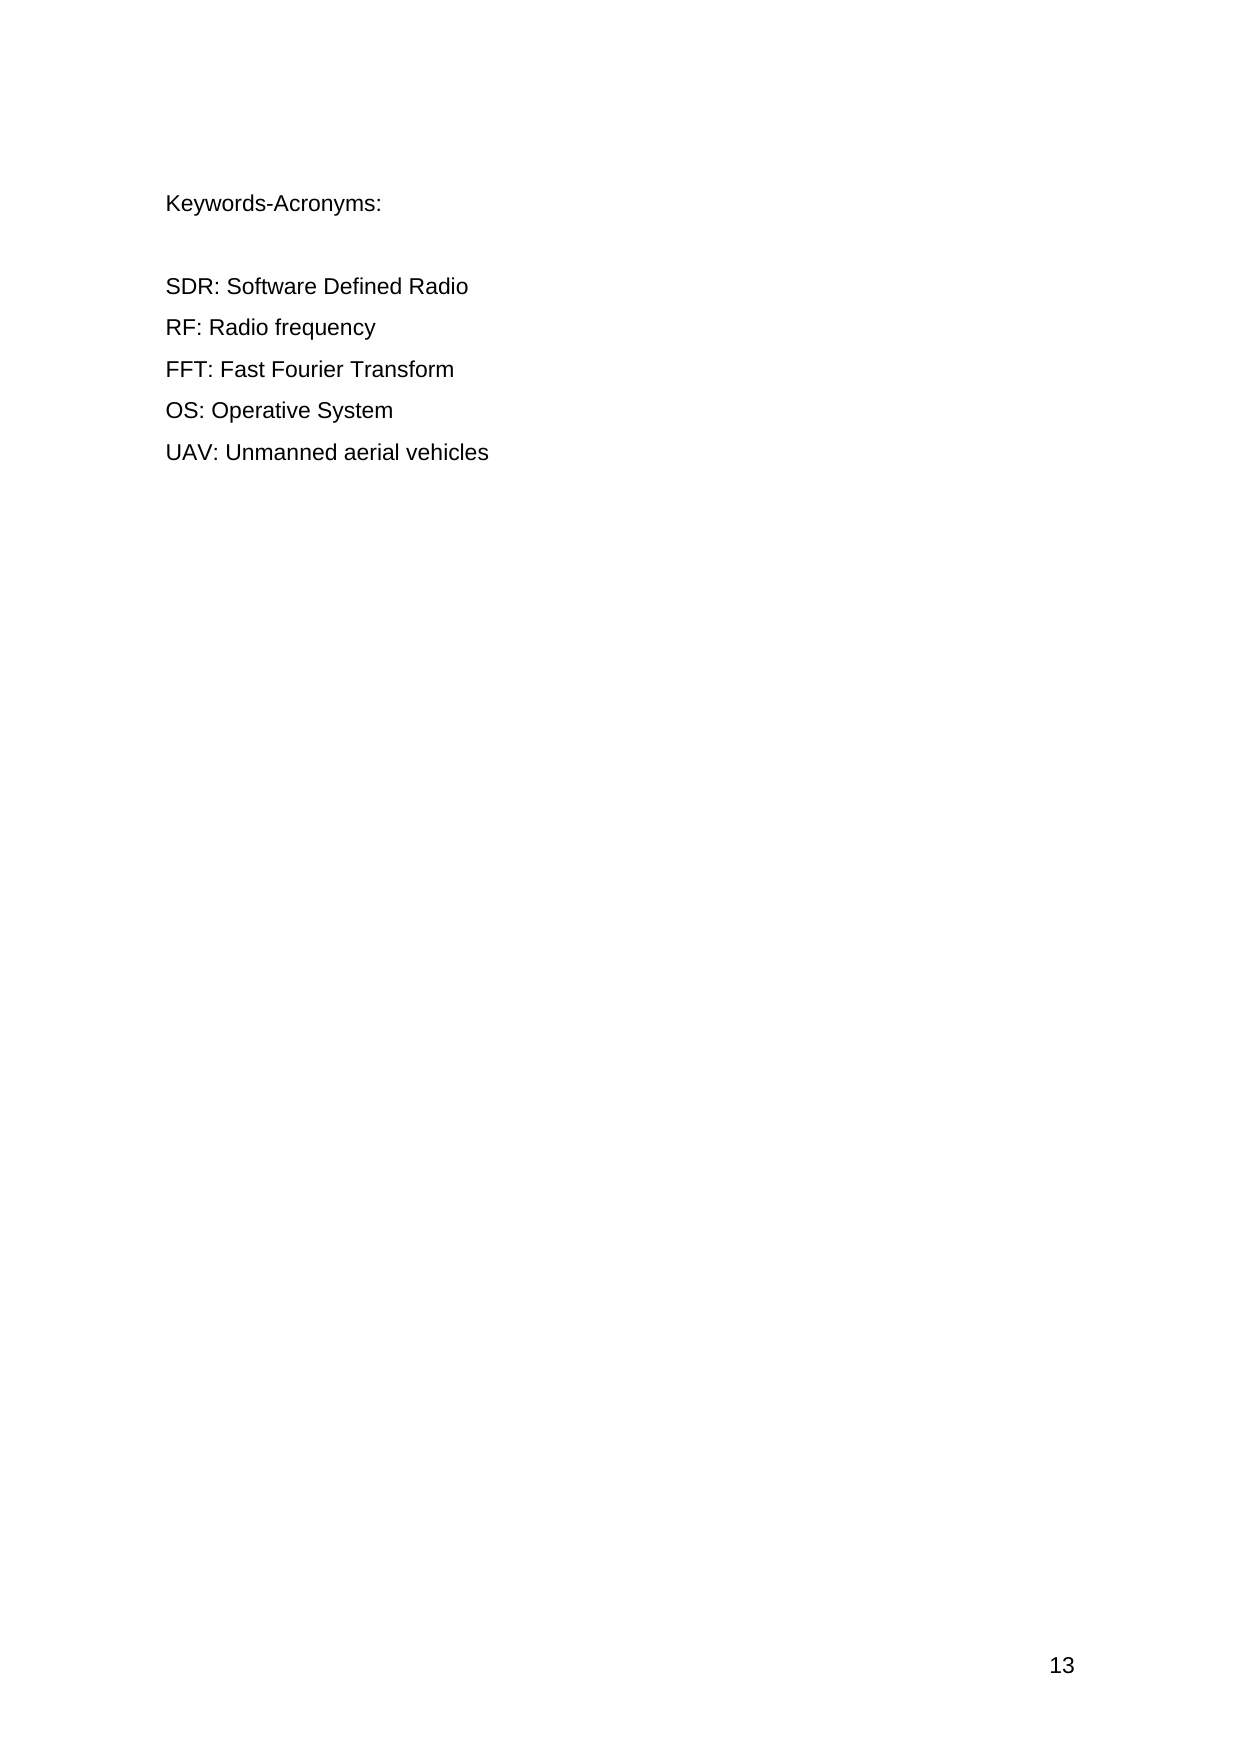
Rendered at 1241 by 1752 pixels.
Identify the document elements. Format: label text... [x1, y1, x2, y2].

text Keywords-Acronyms: [165, 190, 1075, 216]
text RF: Radio frequency [165, 314, 1075, 340]
text UAV: Unmanned aerial vehicles [165, 438, 1075, 465]
text OS: Operative System [165, 397, 1075, 423]
text SDR: Software Defined Radio [165, 273, 1075, 299]
text FFT: Fast Fourier Transform [165, 356, 1075, 382]
